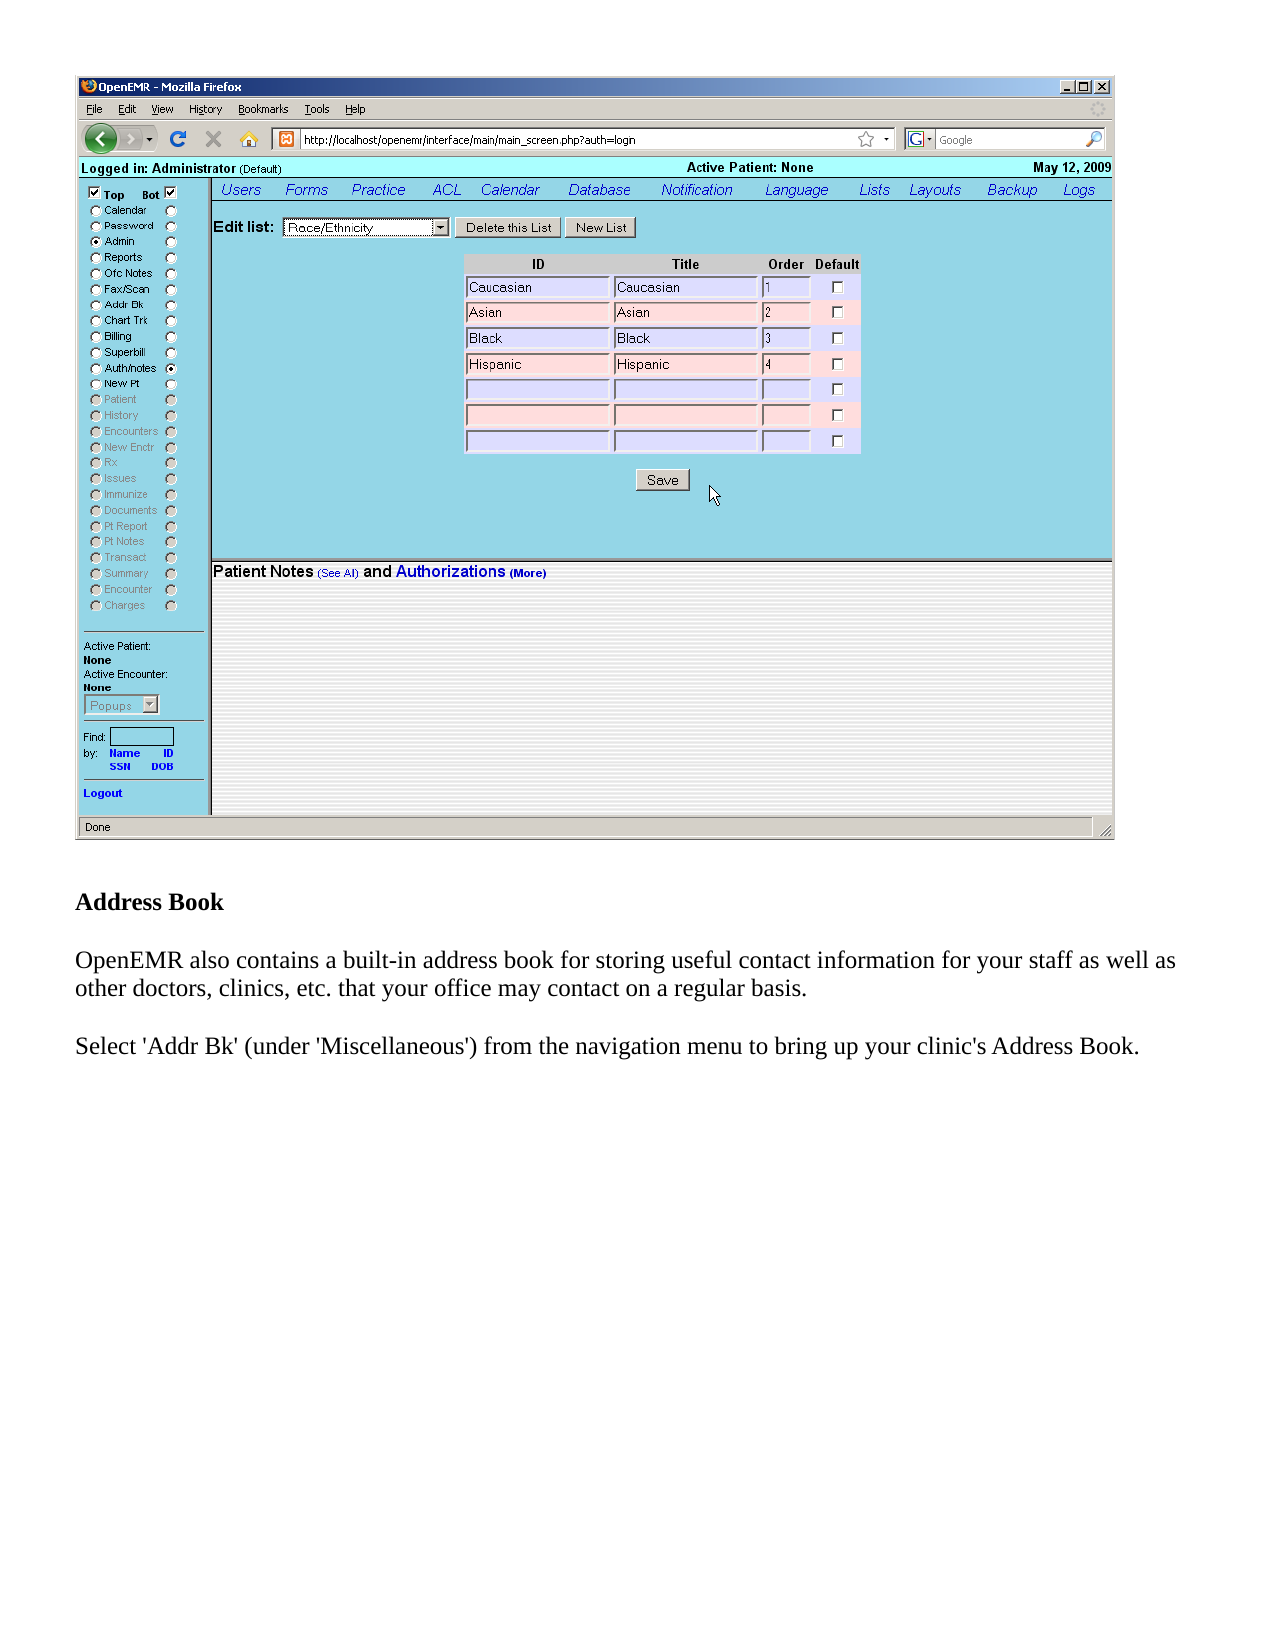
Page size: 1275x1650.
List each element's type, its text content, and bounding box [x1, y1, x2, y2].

text Select 'Addr Bk' (under 'Miscellaneous') from the navigation menu to bring up your clinic's Address Book. [75, 1031, 1200, 1060]
text Address Book [75, 887, 1200, 916]
text OpenEMR also contains a built-in address book for storing useful contact information for your staff as well as other doctors, clinics, etc. that your office may contact on a regular basis. [75, 945, 1200, 1002]
picture [75, 75, 1115, 840]
